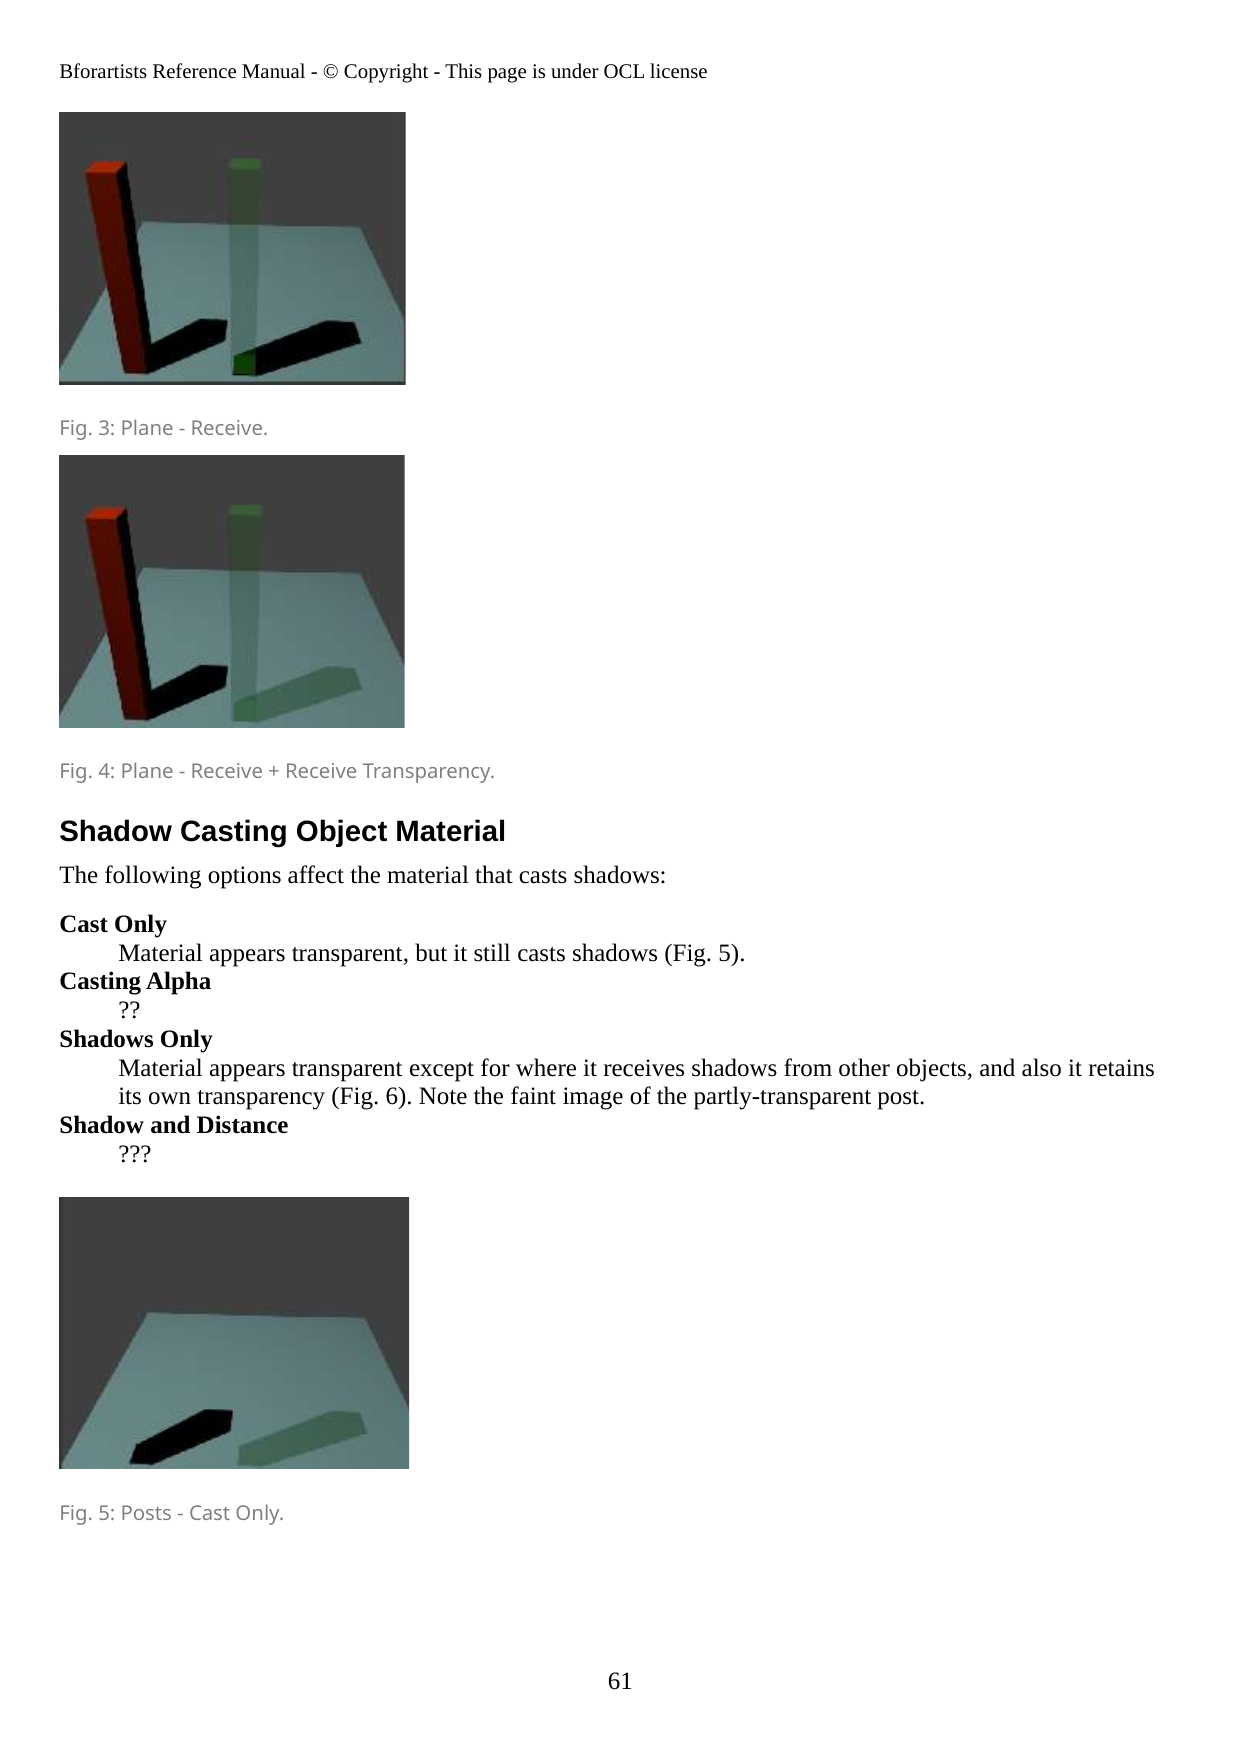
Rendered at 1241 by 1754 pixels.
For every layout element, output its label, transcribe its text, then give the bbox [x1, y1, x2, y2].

list ?? [118, 995, 1181, 1024]
subtitle Shadow and Distance [59, 1110, 1181, 1139]
subtitle Cast Only [59, 909, 1181, 938]
list ??? [118, 1139, 1181, 1168]
list Material appears transparent except for where it receives shadows from other objects, and also it retains its own transparency (Fig. 6). Note the faint image of the partly-transparent post. [118, 1053, 1181, 1110]
text Fig. 5: Posts - Cast Only. [59, 1494, 1181, 1526]
picture [59, 1197, 410, 1469]
subtitle Shadows Only [59, 1024, 1181, 1053]
text Fig. 4: Plane - Receive + Receive Transparency. [59, 753, 1181, 784]
picture [59, 112, 406, 385]
subtitle Casting Alpha [59, 966, 1181, 995]
list Material appears transparent, but it still casts shadows (Fig. 5). [118, 938, 1181, 966]
text The following options affect the material that casts shadows: [59, 860, 1181, 889]
picture [59, 455, 405, 728]
text Fig. 3: Plane - Receive. [59, 410, 1181, 441]
subtitle Shadow Casting Object Material [59, 814, 1181, 847]
